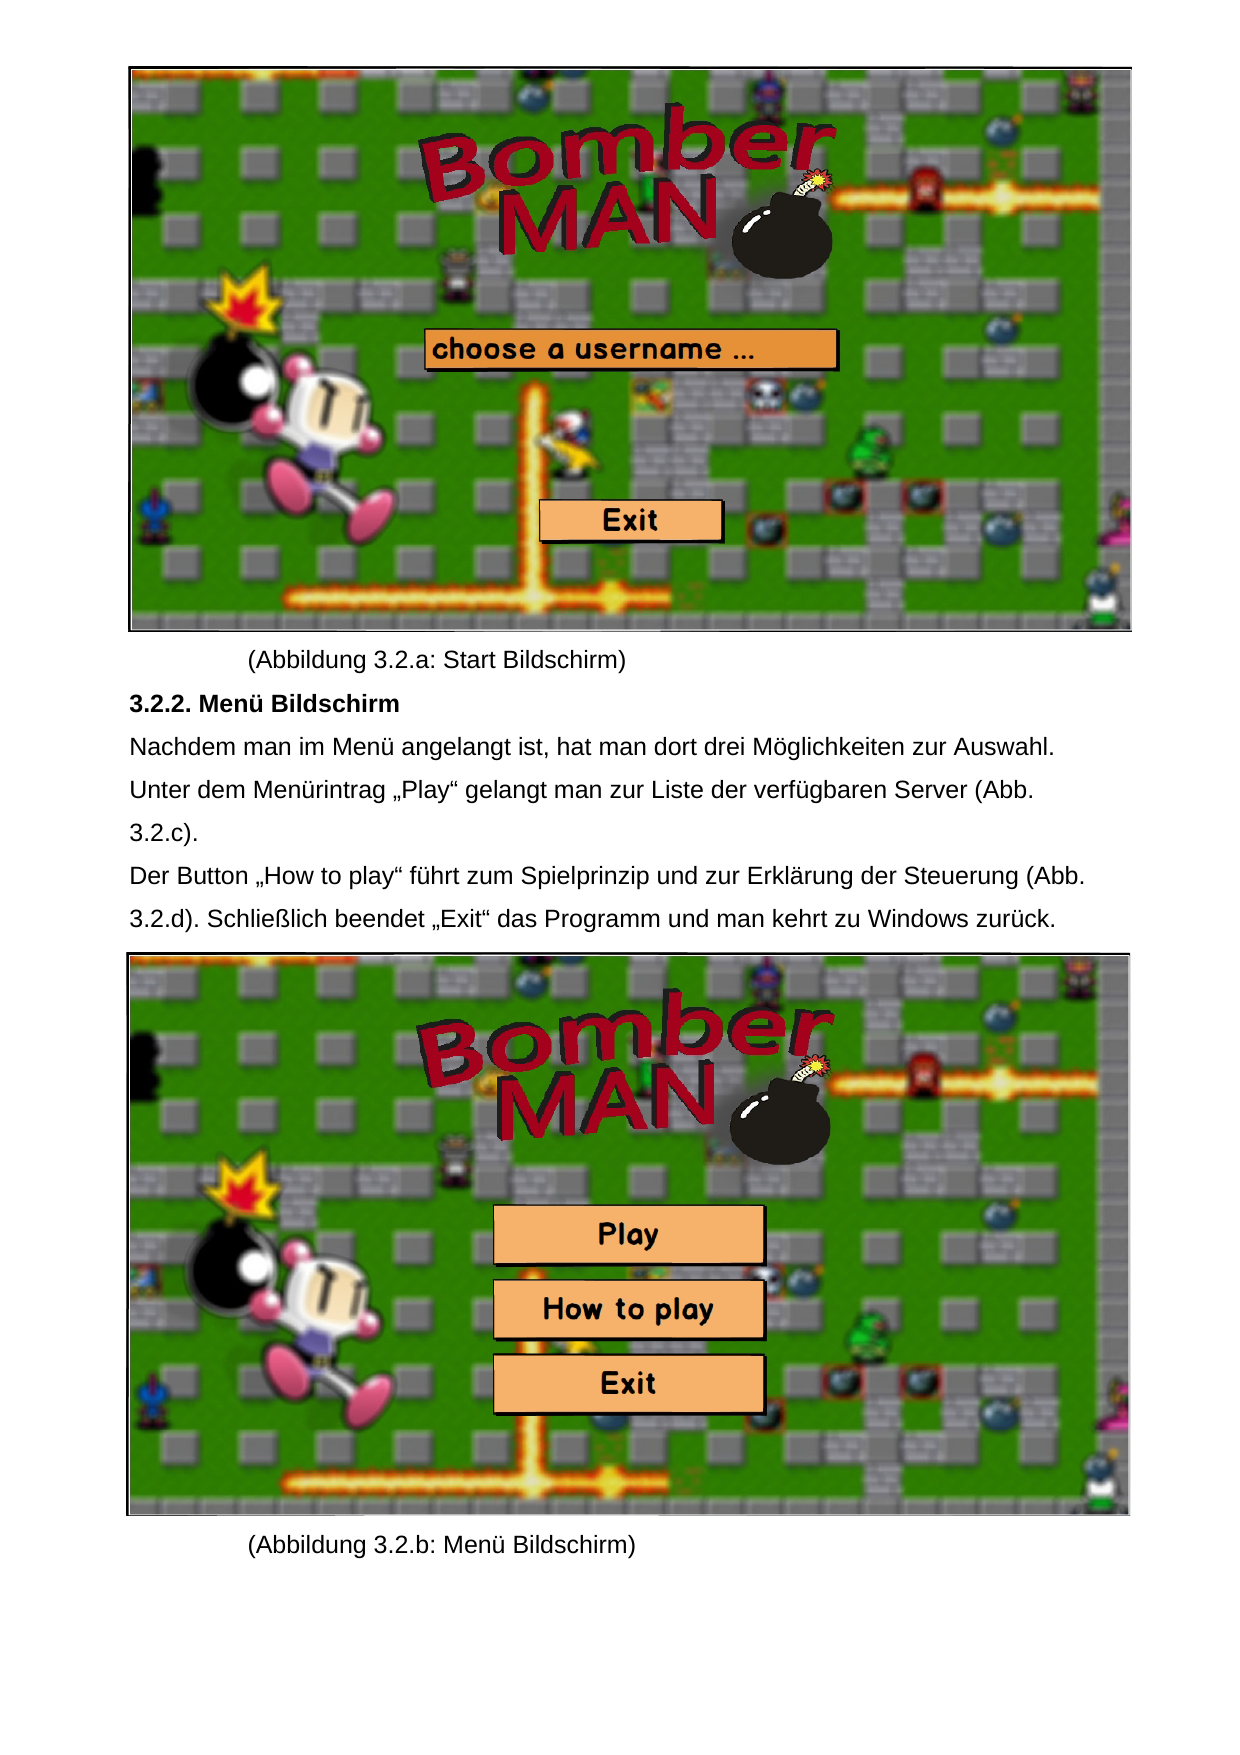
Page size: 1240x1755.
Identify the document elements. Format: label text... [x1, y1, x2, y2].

text [129, 947, 1089, 952]
text (Abbildung 3.2.b: Menü Bildschirm) [129, 1516, 1089, 1559]
text 3.2.2. Menü Bildschirm [129, 688, 1089, 717]
text Der Button „How to play“ führt zum Spielprinzip und zur Erklärung der Steuerung (Abb. 3.2.d). Schließlich beendet „Exit“ das Programm und man kehrt zu Windows zurück. [129, 861, 1089, 933]
text (Abbildung 3.2.a: Start Bildschirm) [129, 632, 1089, 674]
text Nachdem man im Menü angelangt ist, hat man dort drei Möglichkeiten zur Auswahl. Unter dem Menürintrag „Play“ gelangt man zur Liste der verfügbaren Server (Abb. 3.2.c). [129, 732, 1089, 847]
